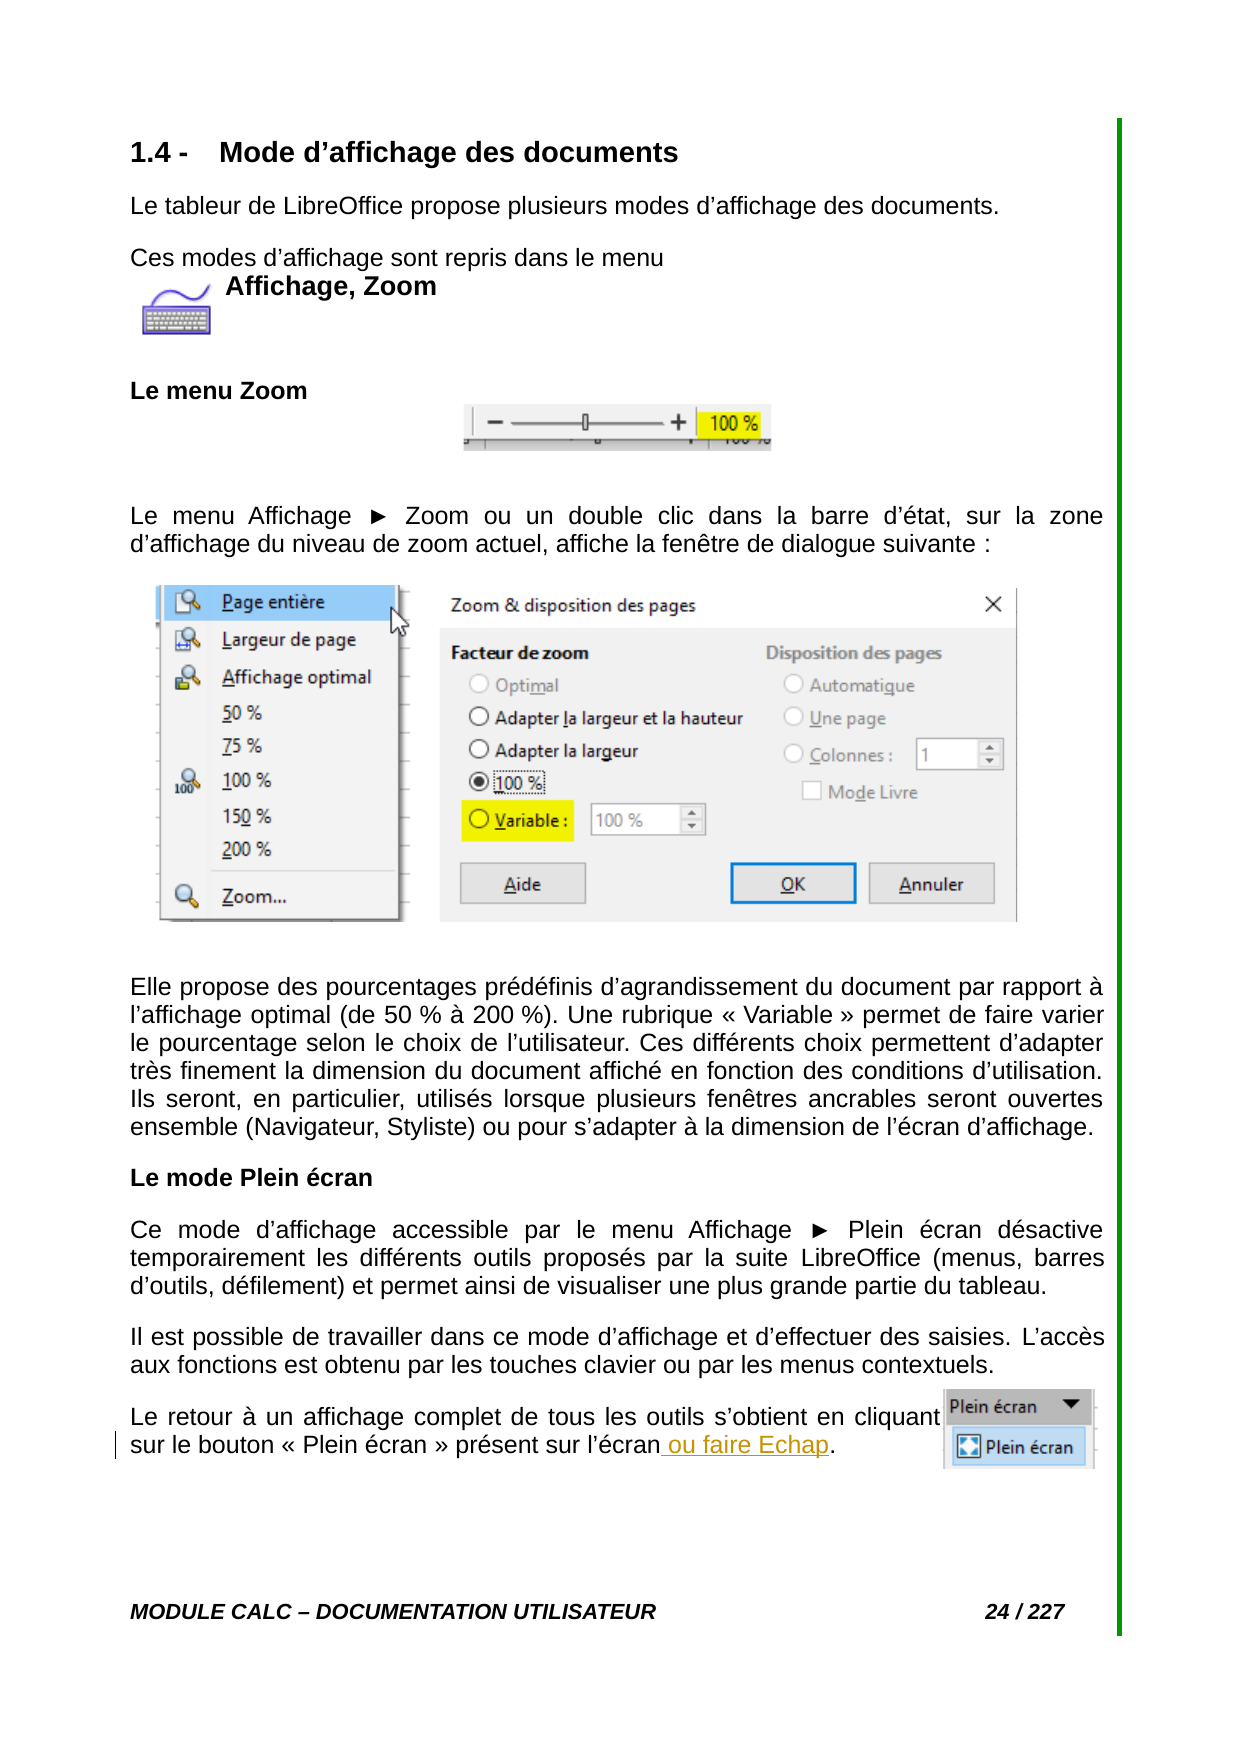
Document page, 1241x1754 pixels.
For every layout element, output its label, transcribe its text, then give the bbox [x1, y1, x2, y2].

text Le menu Affichage ► Zoom ou un double clic dans la barre d’état, sur la zone d’affichage du niveau de zoom actuel, affiche la fenêtre de dialogue suivante : [130, 502, 1105, 557]
text Affichage, Zoom [130, 271, 1105, 302]
text Ces modes d’affichage sont repris dans le menu [130, 243, 1105, 271]
text Ce mode d’affichage accessible par le menu Affichage ► Plein écran désactive temporairement les différents outils proposés par la suite LibreOffice (menus, barres d’outils, défilement) et permet ainsi de visualiser une plus grande partie du tableau. [130, 1216, 1105, 1299]
picture [439, 588, 1018, 922]
subtitle Mode d’affichage des documents [130, 136, 1105, 168]
text Il est possible de travailler dans ce mode d’affichage et d’effectuer des saisies. L’accès aux fonctions est obtenu par les touches clavier ou par les menus contextuels. [130, 1323, 1105, 1379]
picture [942, 1389, 1098, 1469]
text Le mode Plein écran [130, 1164, 1105, 1192]
text Le tableur de LibreOffice propose plusieurs modes d’affichage des documents. [130, 192, 1105, 220]
text Le menu Zoom [130, 377, 1105, 405]
picture [463, 404, 772, 451]
picture [138, 273, 213, 349]
picture [155, 585, 411, 922]
text Le retour à un affichage complet de tous les outils s’obtient en cliquant sur le bouton « Plein écran » présent sur l’écran ou faire Echap. [130, 1403, 942, 1458]
text Elle propose des pourcentages prédéfinis d’agrandissement du document par rapport à l’affichage optimal (de 50 % à 200 %). Une rubrique « Variable » permet de faire varier le pourcentage selon le choix de l’utilisateur. Ces différents choix permettent d’adapter très finement la dimension du document affiché en fonction des conditions d’utilisation. Ils seront, en particulier, utilisés lorsque plusieurs fenêtres ancrables seront ouvertes ensemble (Navigateur, Styliste) ou pour s’adapter à la dimension de l’écran d’affichage. [130, 973, 1105, 1141]
